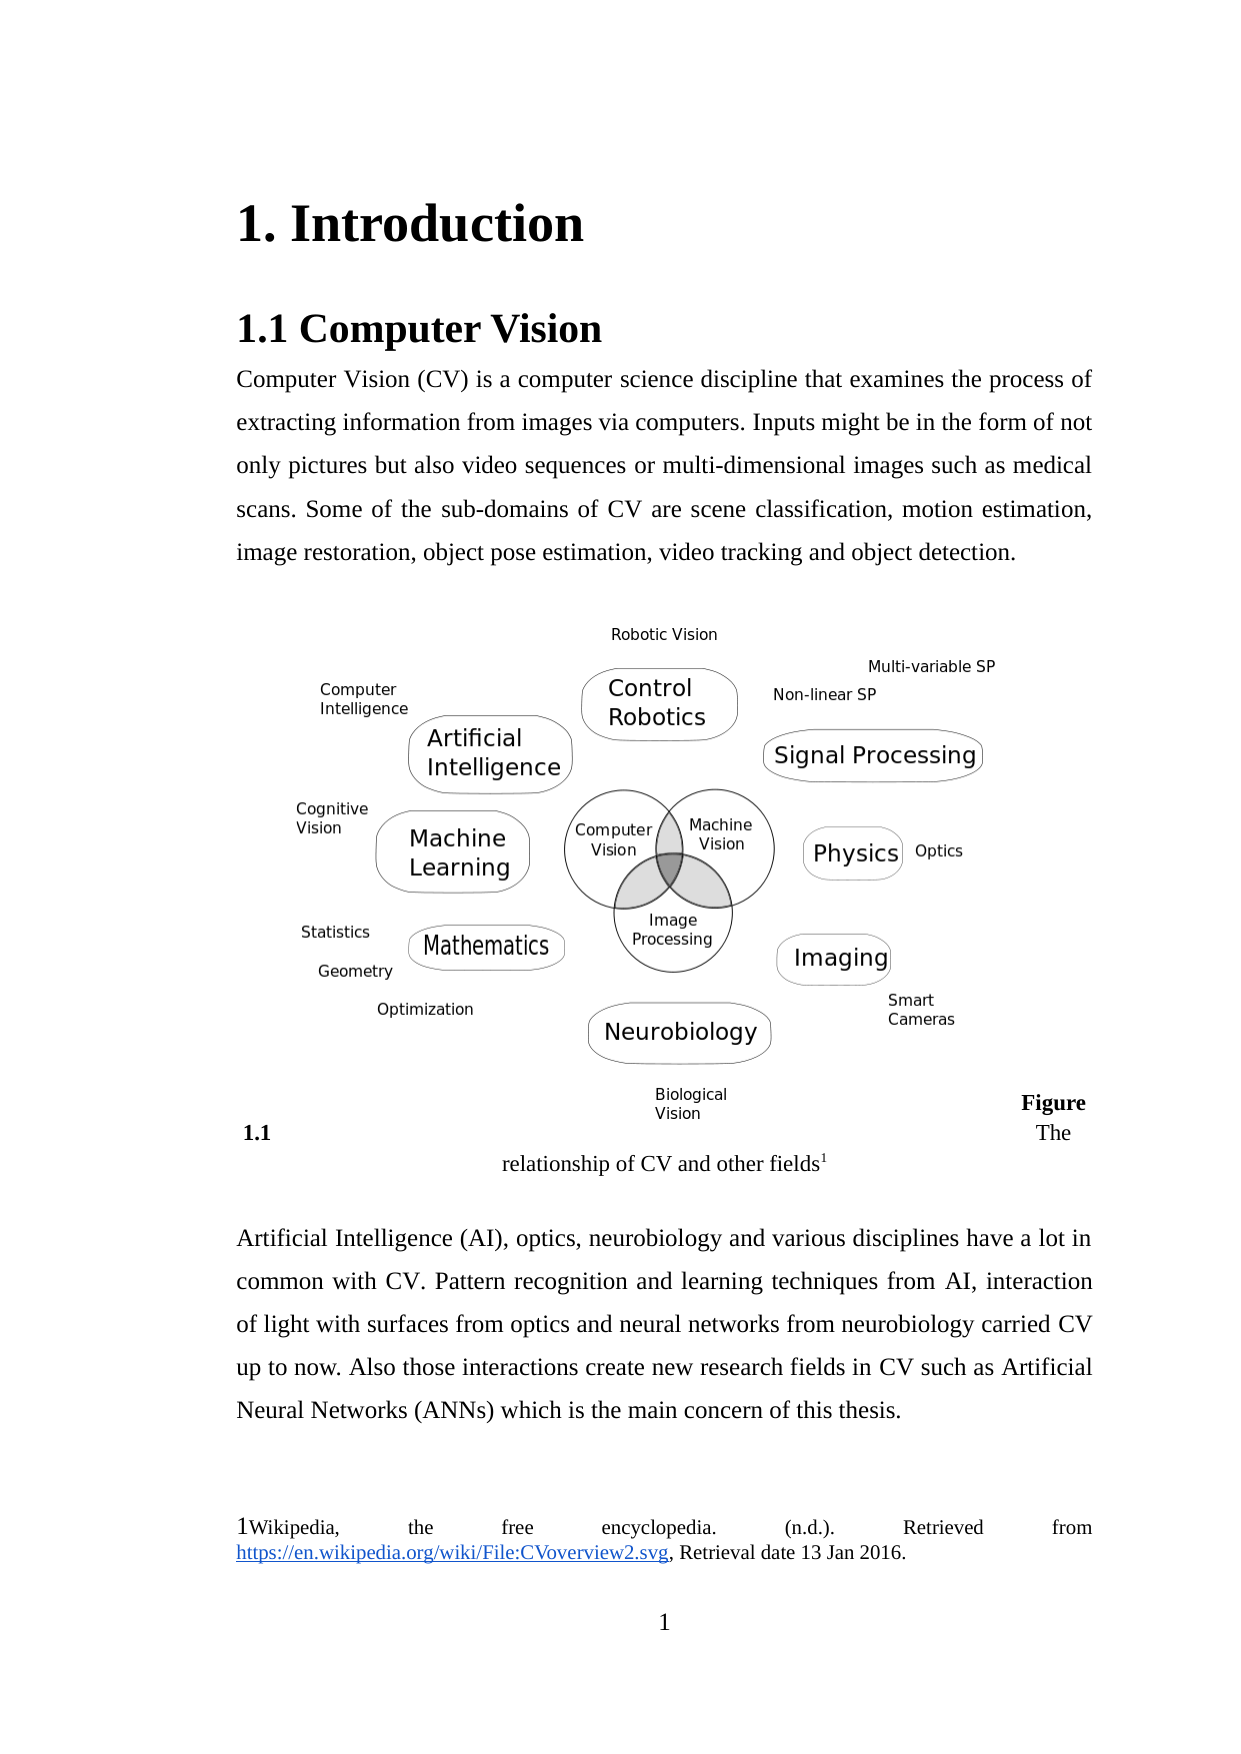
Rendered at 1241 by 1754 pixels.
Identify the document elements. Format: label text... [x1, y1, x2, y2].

picture [296, 628, 996, 1119]
subtitle 1.1 Computer Vision [236, 304, 1093, 352]
text Figure 1.1 The relationship of CV and other fields [236, 1089, 1093, 1176]
text Wikipedia, the free encyclopedia. (n.d.). Retrieved from https://en.wikipedia.org/wiki/File:CVoverview2.svg, Retrieval date 13 Jan 2016. [236, 1511, 1093, 1564]
text Artificial Intelligence (AI), optics, neurobiology and various disciplines have a lot in common with CV. Pattern recognition and learning techniques from AI, interaction of light with surfaces from optics and neural networks from neurobiology carried CV up to now. Also those interactions create new research fields in CV such as Artificial Neural Networks (ANNs) which is the main concern of this thesis. [236, 1223, 1093, 1424]
title 1. Introduction [236, 191, 1093, 253]
text Computer Vision (CV) is a computer science discipline that examines the process of extracting information from images via computers. Inputs might be in the form of not only pictures but also video sequences or multi-dimensional images such as medical scans. Some of the sub-domains of CV are scene classification, motion estimation, image restoration, object pose estimation, video tracking and object detection. [236, 364, 1093, 566]
